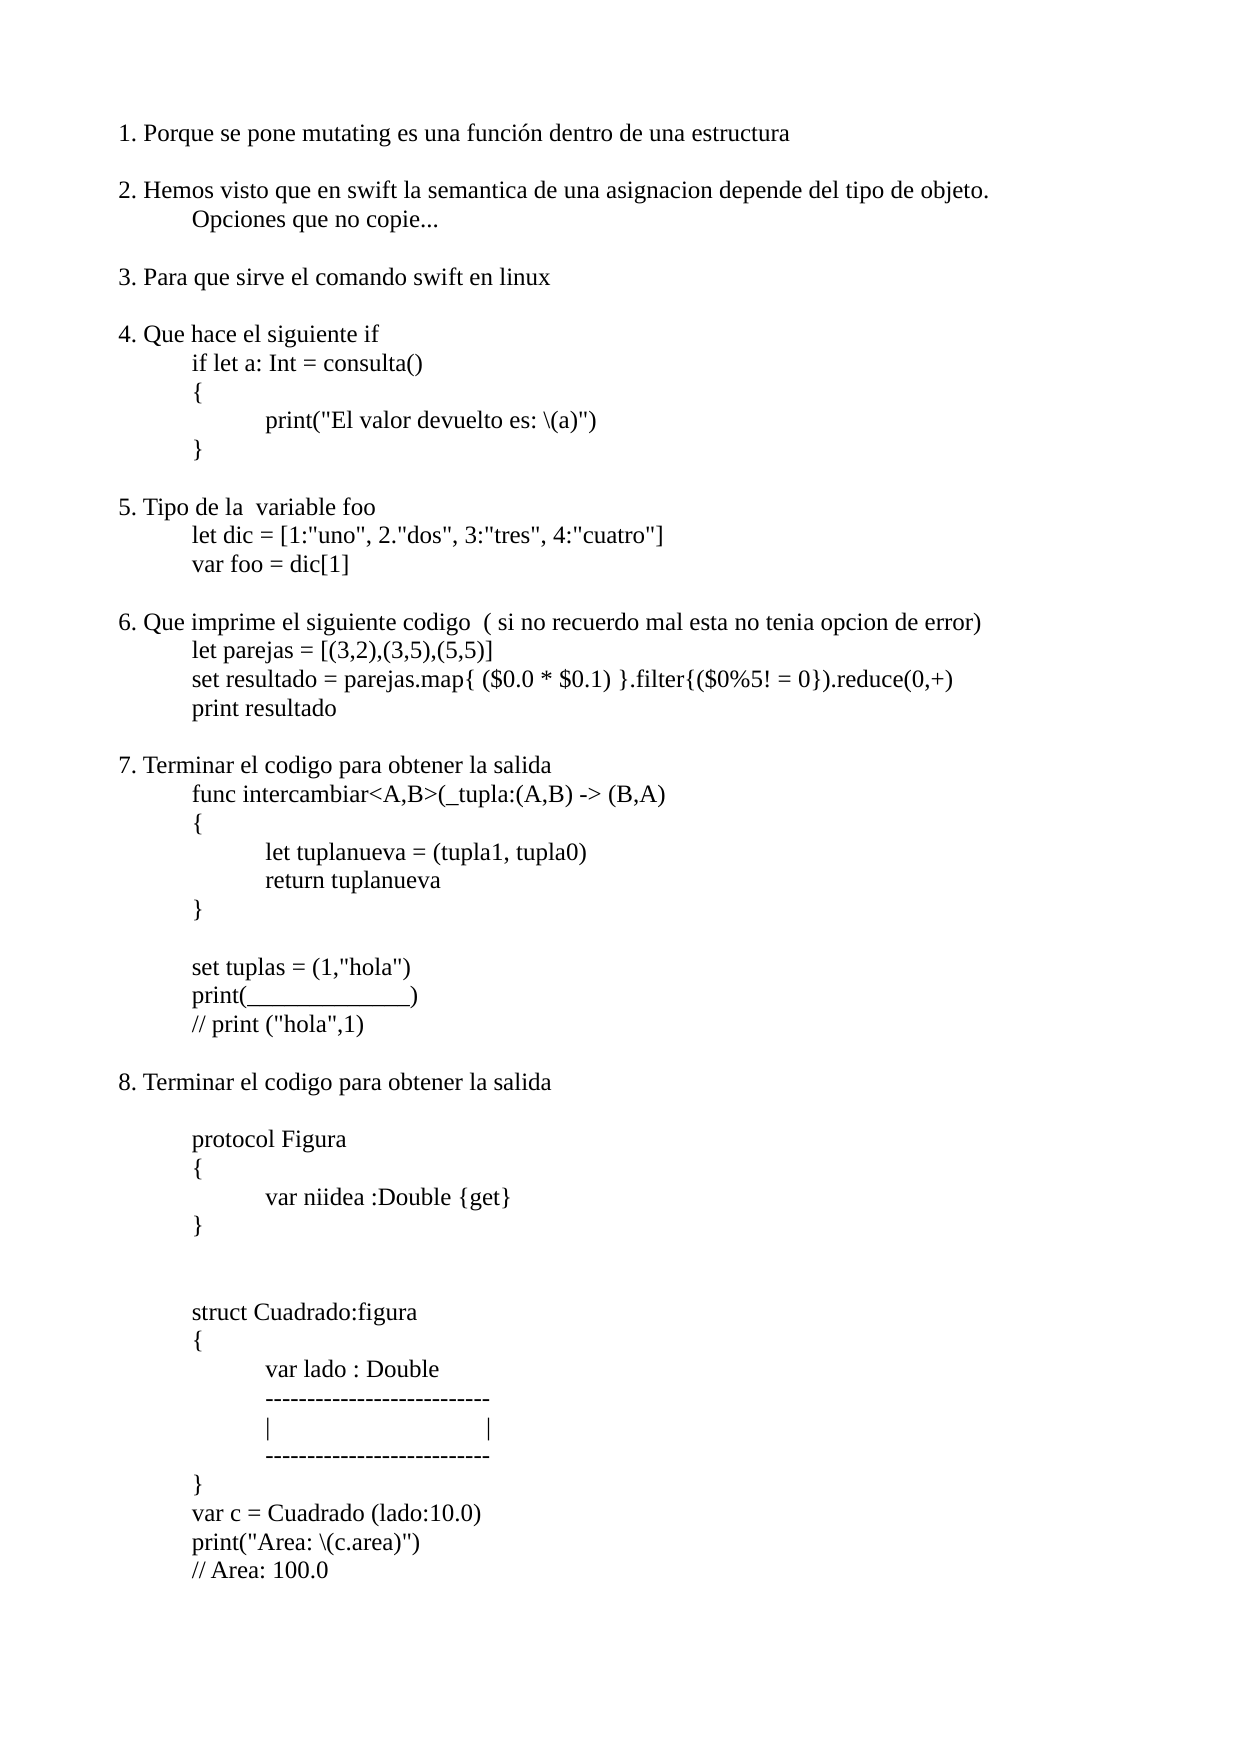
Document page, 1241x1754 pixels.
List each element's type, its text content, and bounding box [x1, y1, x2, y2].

text set resultado = parejas.map{ ($0.0 * $0.1) }.filter{($0%5! = 0}).reduce(0,+) [118, 664, 1122, 693]
text // print ("hola",1) [118, 1009, 1122, 1038]
text 8. Terminar el codigo para obtener la salida [118, 1067, 1122, 1096]
text } [118, 1469, 1122, 1498]
text print resultado [118, 693, 1122, 722]
text 5. Tipo de la variable foo [118, 492, 1122, 521]
text protocol Figura [118, 1124, 1122, 1153]
text --------------------------- [118, 1383, 1122, 1412]
text { [118, 1326, 1122, 1354]
text 3. Para que sirve el comando swift en linux [118, 262, 1122, 291]
text struct Cuadrado:figura [118, 1297, 1122, 1326]
text | | [118, 1412, 1122, 1441]
text let tuplanueva = (tupla1, tupla0) [118, 837, 1122, 866]
text } [118, 894, 1122, 923]
text let dic = [1:"uno", 2."dos", 3:"tres", 4:"cuatro"] [118, 521, 1122, 549]
text print("Area: \(c.area)") [118, 1527, 1122, 1556]
text func intercambiar<A,B>(_tupla:(A,B) -> (B,A) [118, 779, 1122, 808]
text 4. Que hace el siguiente if [118, 319, 1122, 348]
text // Area: 100.0 [118, 1556, 1122, 1584]
text print("El valor devuelto es: \(a)") [118, 406, 1122, 434]
text 7. Terminar el codigo para obtener la salida [118, 751, 1122, 779]
text return tuplanueva [118, 866, 1122, 894]
text if let a: Int = consulta() [118, 348, 1122, 377]
text let parejas = [(3,2),(3,5),(5,5)] [118, 636, 1122, 664]
text var niidea :Double {get} [118, 1182, 1122, 1211]
text { [118, 377, 1122, 406]
text } [118, 1211, 1122, 1239]
text { [118, 1153, 1122, 1182]
text var c = Cuadrado (lado:10.0) [118, 1498, 1122, 1527]
text } [118, 434, 1122, 463]
text { [118, 808, 1122, 837]
text var foo = dic[1] [118, 549, 1122, 578]
text print(_____________) [118, 981, 1122, 1009]
text --------------------------- [118, 1441, 1122, 1469]
text Opciones que no copie... [118, 204, 1122, 233]
text 6. Que imprime el siguiente codigo ( si no recuerdo mal esta no tenia opcion de error) [118, 607, 1122, 636]
text set tuplas = (1,"hola") [118, 952, 1122, 981]
text var lado : Double [118, 1354, 1122, 1383]
text 2. Hemos visto que en swift la semantica de una asignacion depende del tipo de objeto. [118, 176, 1122, 204]
text 1. Porque se pone mutating es una función dentro de una estructura [118, 118, 1122, 147]
